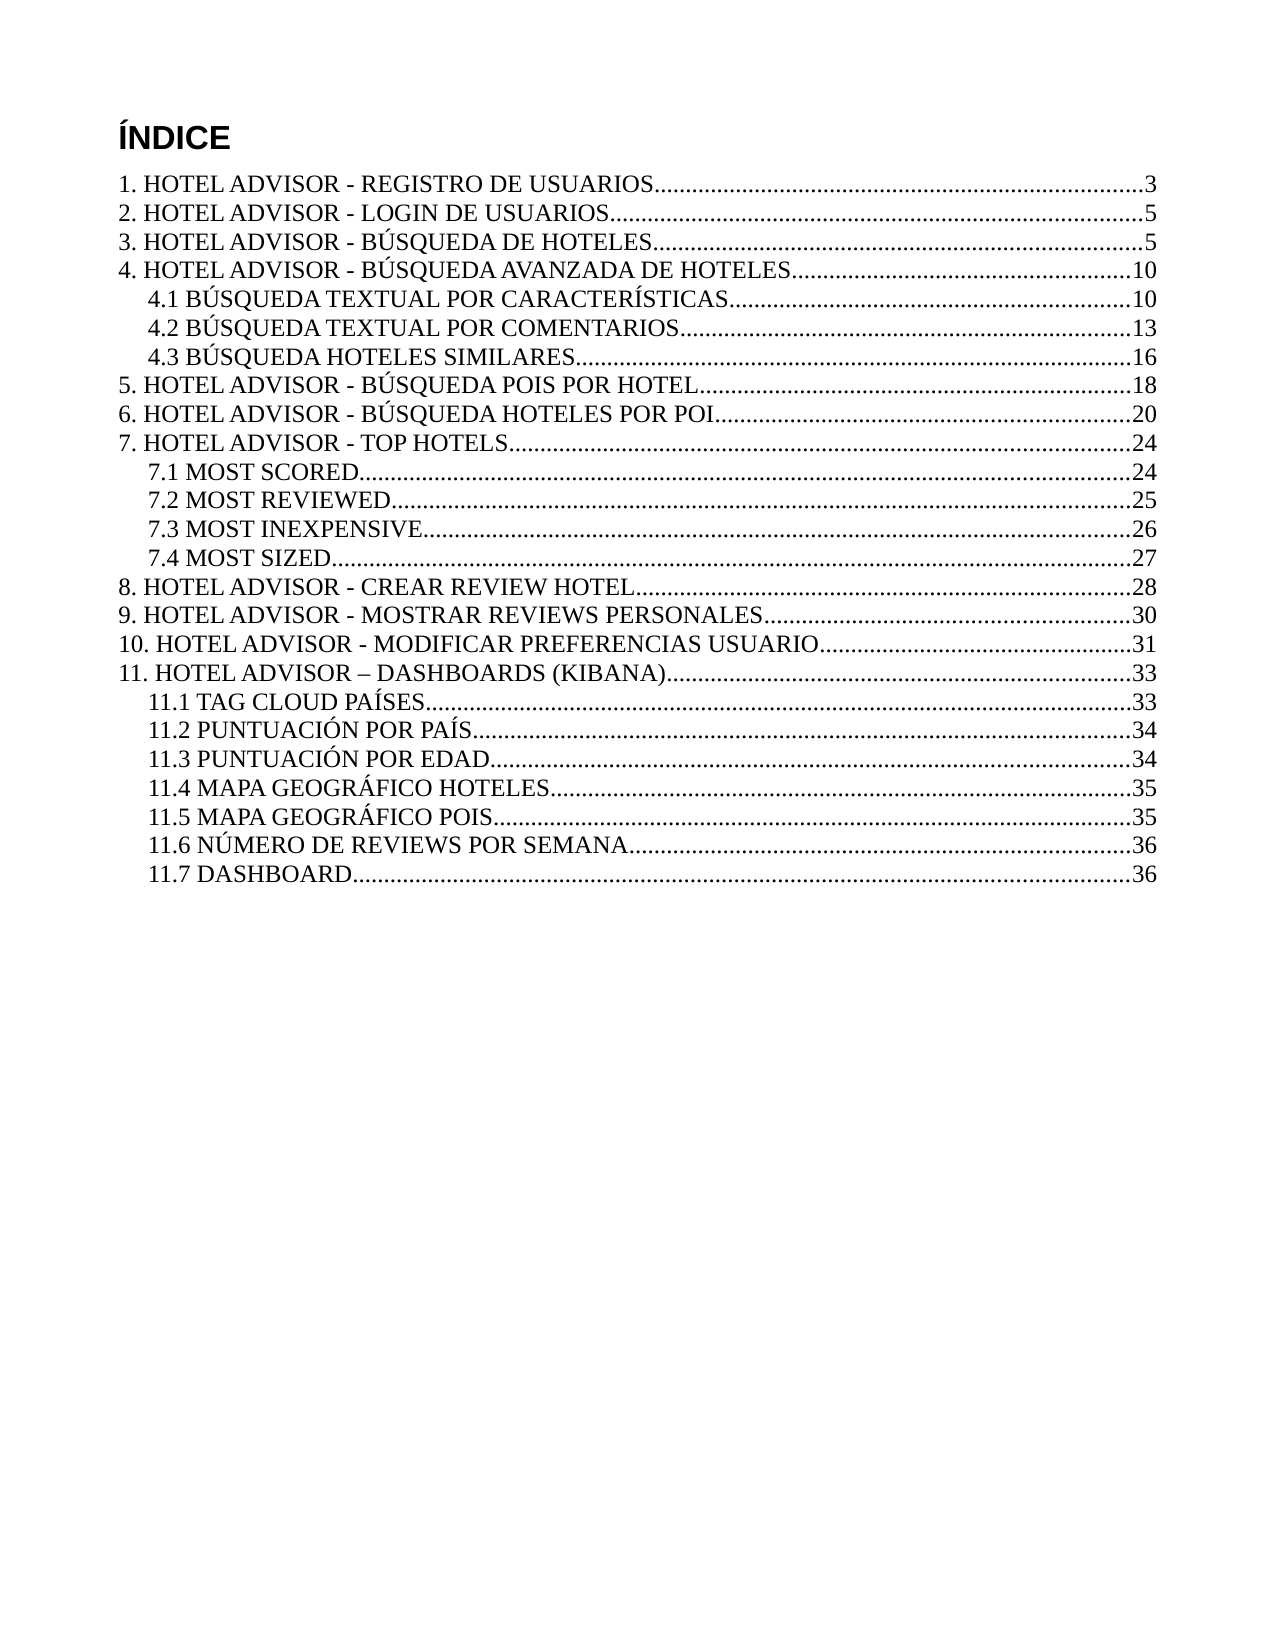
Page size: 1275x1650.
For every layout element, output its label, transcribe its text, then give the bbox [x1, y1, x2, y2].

text 11.7 DASHBOARD 36 [148, 859, 1157, 888]
text 3. HOTEL ADVISOR - BÚSQUEDA DE HOTELES 5 [118, 227, 1157, 255]
text 11.3 PUNTUACIÓN POR EDAD 34 [148, 744, 1157, 773]
text 7.4 MOST SIZED 27 [148, 543, 1157, 572]
text 5. HOTEL ADVISOR - BÚSQUEDA POIS POR HOTEL 18 [118, 370, 1157, 399]
text 7.3 MOST INEXPENSIVE 26 [148, 514, 1157, 543]
text 4. HOTEL ADVISOR - BÚSQUEDA AVANZADA DE HOTELES 10 [118, 255, 1157, 284]
text 4.1 BÚSQUEDA TEXTUAL POR CARACTERÍSTICAS 10 [148, 284, 1157, 313]
text 7.2 MOST REVIEWED 25 [148, 485, 1157, 514]
text 9. HOTEL ADVISOR - MOSTRAR REVIEWS PERSONALES 30 [118, 600, 1157, 629]
text 11.6 NÚMERO DE REVIEWS POR SEMANA 36 [148, 830, 1157, 859]
text 4.3 BÚSQUEDA HOTELES SIMILARES 16 [148, 342, 1157, 370]
subtitle ÍNDICE [118, 118, 1157, 157]
text 6. HOTEL ADVISOR - BÚSQUEDA HOTELES POR POI 20 [118, 399, 1157, 428]
text 7. HOTEL ADVISOR - TOP HOTELS 24 [118, 428, 1157, 457]
text 11.4 MAPA GEOGRÁFICO HOTELES 35 [148, 773, 1157, 802]
text 11. HOTEL ADVISOR – DASHBOARDS (KIBANA) 33 [118, 658, 1157, 687]
text 7.1 MOST SCORED 24 [148, 457, 1157, 485]
text 11.2 PUNTUACIÓN POR PAÍS 34 [148, 715, 1157, 744]
text 4.2 BÚSQUEDA TEXTUAL POR COMENTARIOS 13 [148, 313, 1157, 342]
text 11.1 TAG CLOUD PAÍSES 33 [148, 687, 1157, 715]
text 2. HOTEL ADVISOR - LOGIN DE USUARIOS 5 [118, 198, 1157, 227]
text 8. HOTEL ADVISOR - CREAR REVIEW HOTEL 28 [118, 572, 1157, 600]
text 10. HOTEL ADVISOR - MODIFICAR PREFERENCIAS USUARIO 31 [118, 629, 1157, 658]
text 11.5 MAPA GEOGRÁFICO POIS 35 [148, 802, 1157, 830]
text 1. HOTEL ADVISOR - REGISTRO DE USUARIOS 3 [118, 169, 1157, 198]
